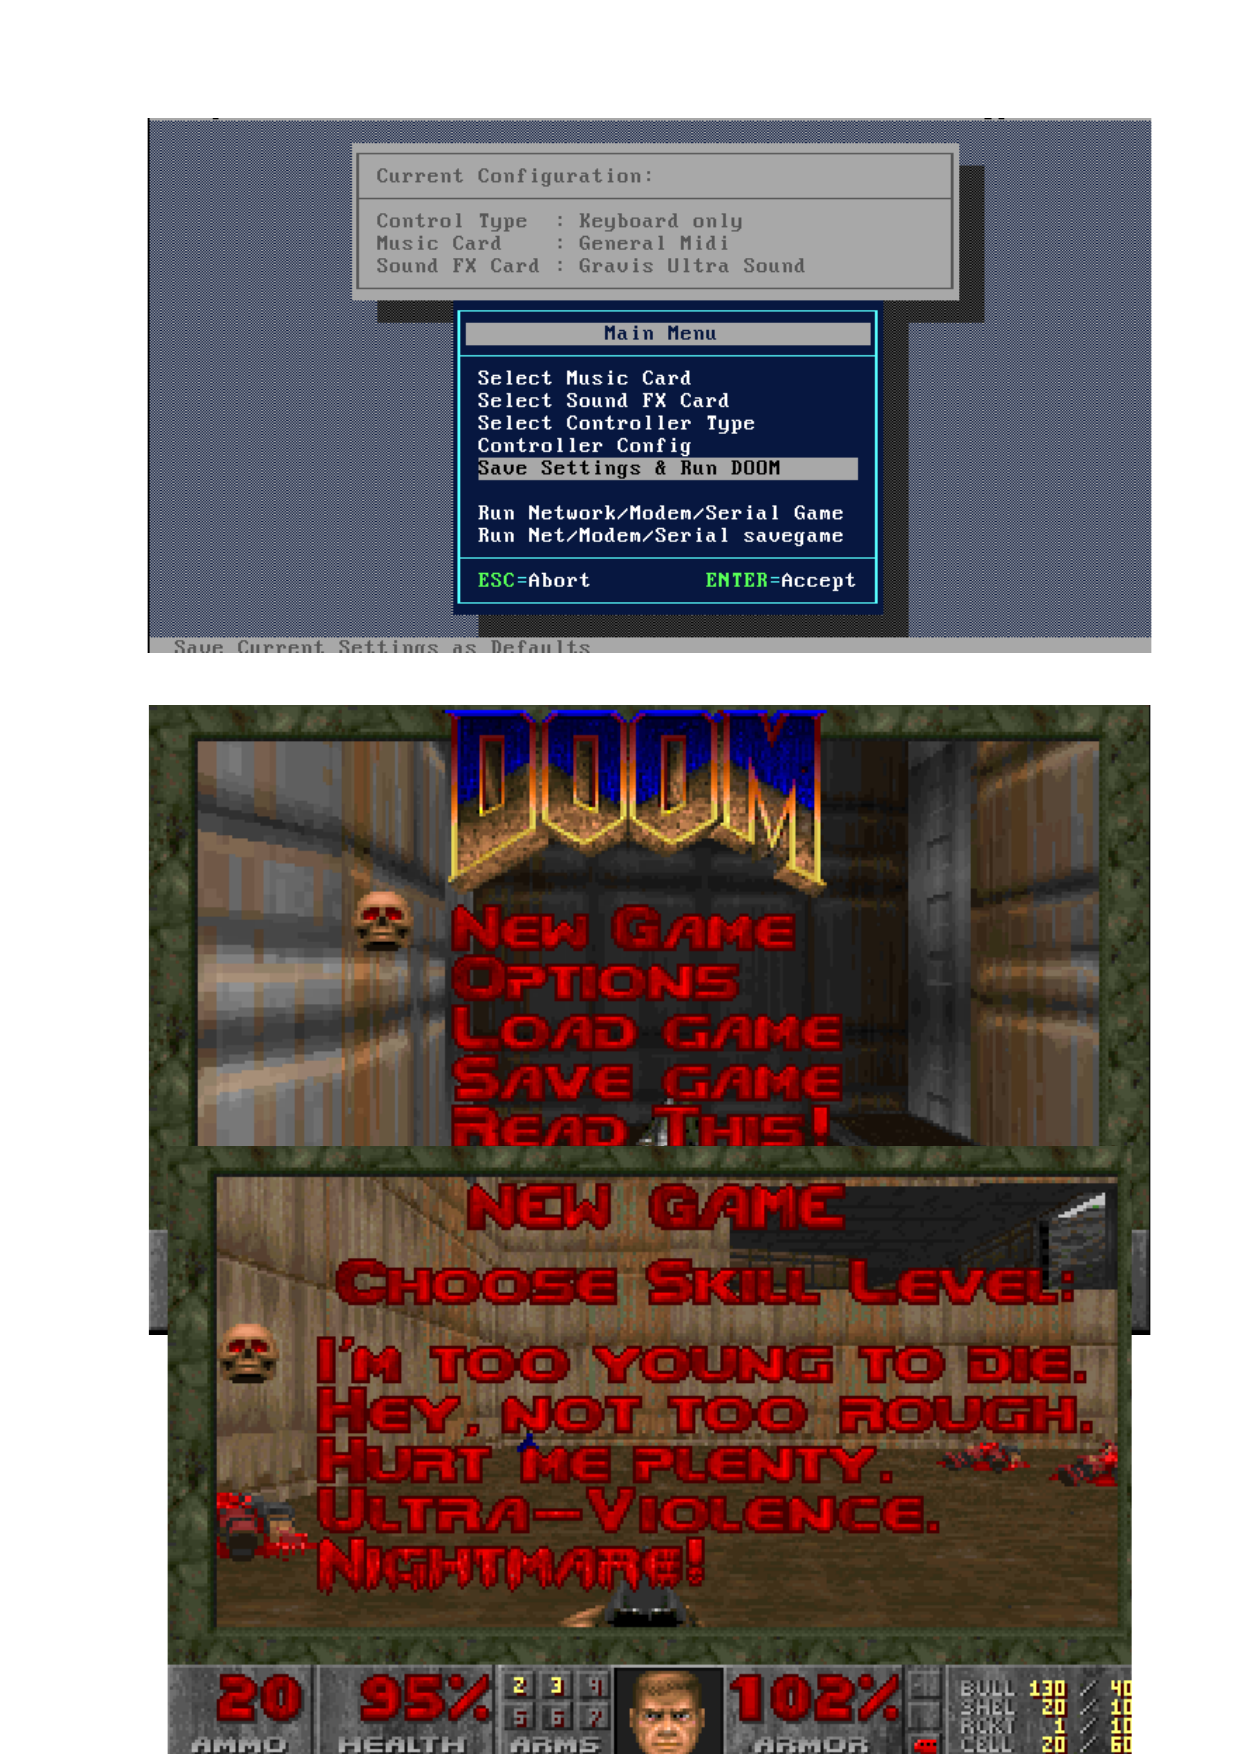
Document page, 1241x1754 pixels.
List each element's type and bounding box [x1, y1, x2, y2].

picture [147, 118, 1152, 653]
picture [148, 705, 1151, 1754]
